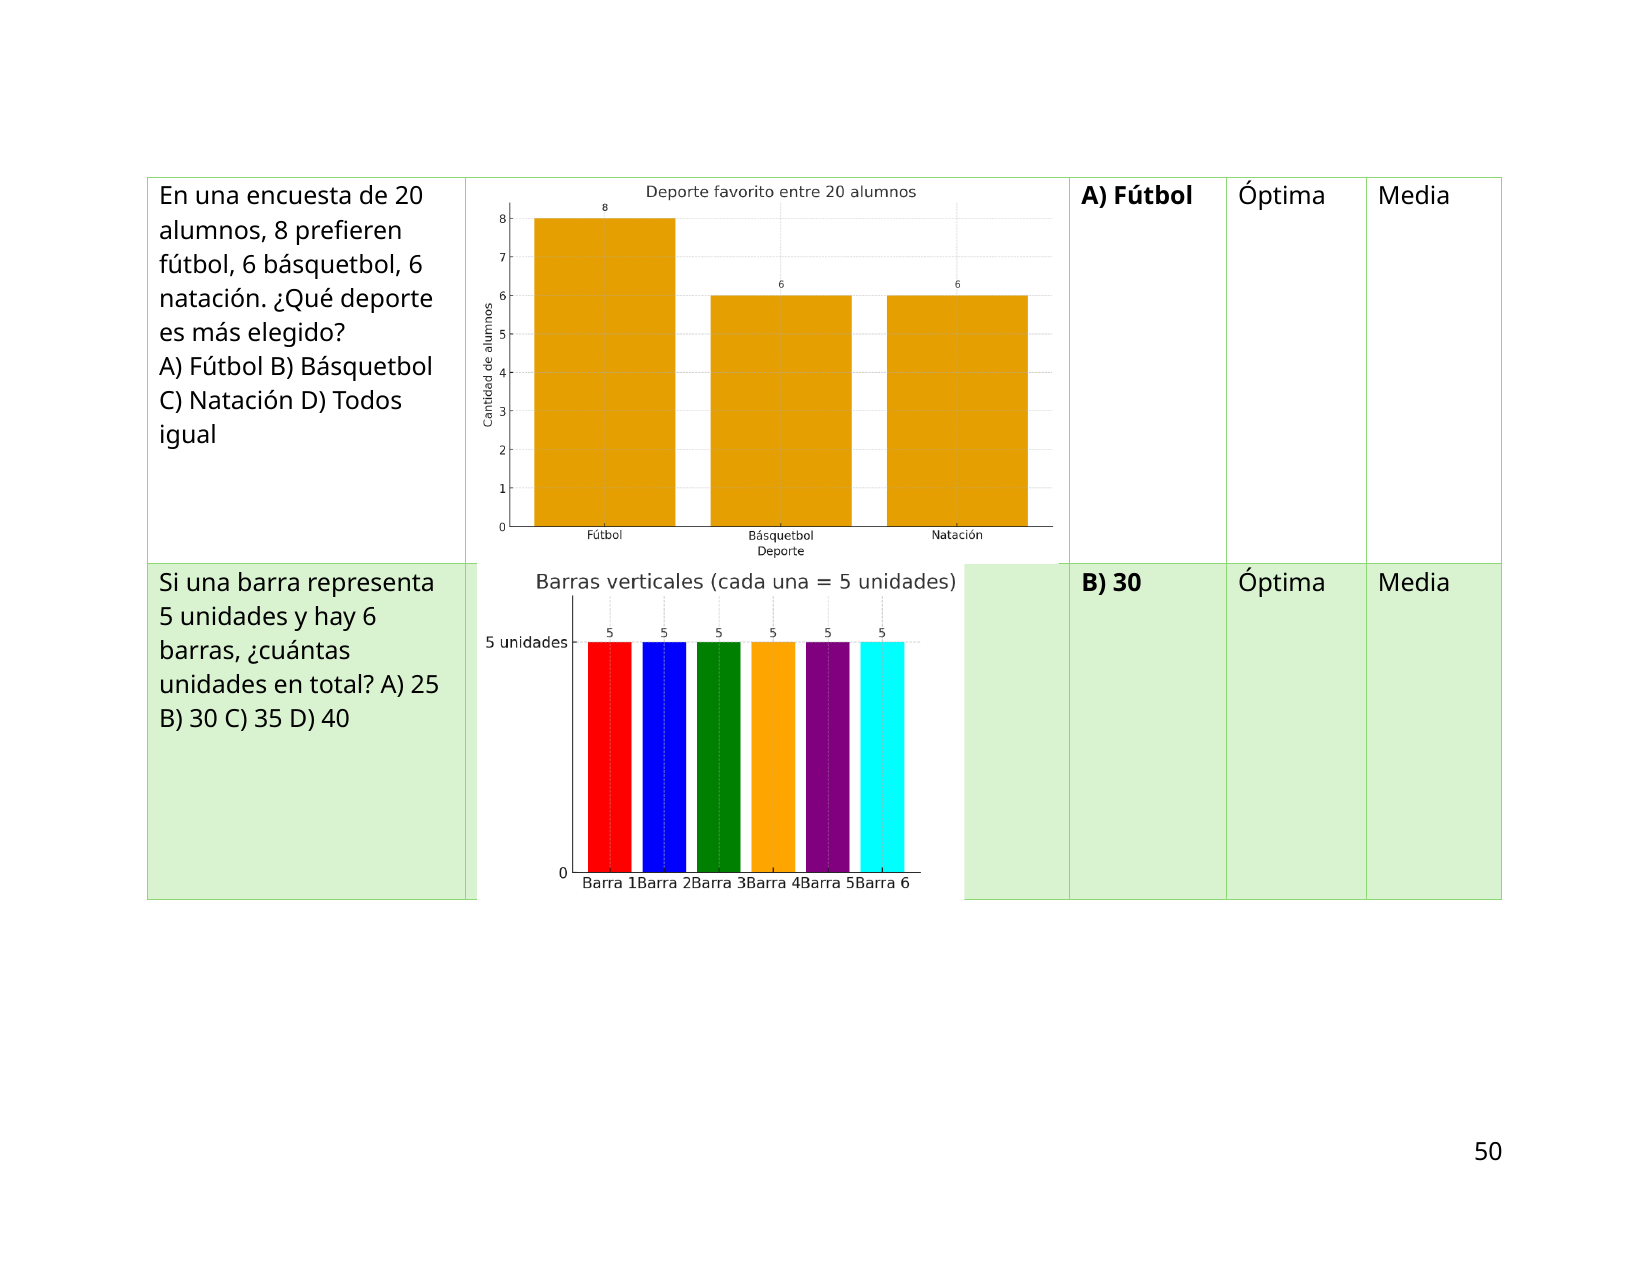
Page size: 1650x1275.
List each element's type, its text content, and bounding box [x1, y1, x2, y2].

table_cell [1059, 178, 1069, 563]
table_cell En una encuesta de 20 alumnos, 8 prefieren fútbol, 6 básquetbol, 6 natación. ¿Qué deporte es más elegido? A) Fútbol B) Básquetbol C) Natación D) Todos igual [148, 178, 465, 563]
table_cell [466, 564, 477, 899]
table_cell A) Fútbol [1070, 178, 1226, 563]
table_cell Óptima [1227, 564, 1366, 899]
table_cell Media [1367, 564, 1501, 899]
picture [477, 178, 1059, 900]
table_cell [466, 178, 477, 563]
table_cell Óptima [1227, 178, 1366, 563]
table_cell Si una barra representa 5 unidades y hay 6 barras, ¿cuántas unidades en total? A) 25 B) 30 C) 35 D) 40 [148, 564, 465, 899]
table_cell [965, 564, 1069, 899]
table_cell Media [1367, 178, 1501, 563]
table_cell B) 30 [1070, 564, 1226, 899]
